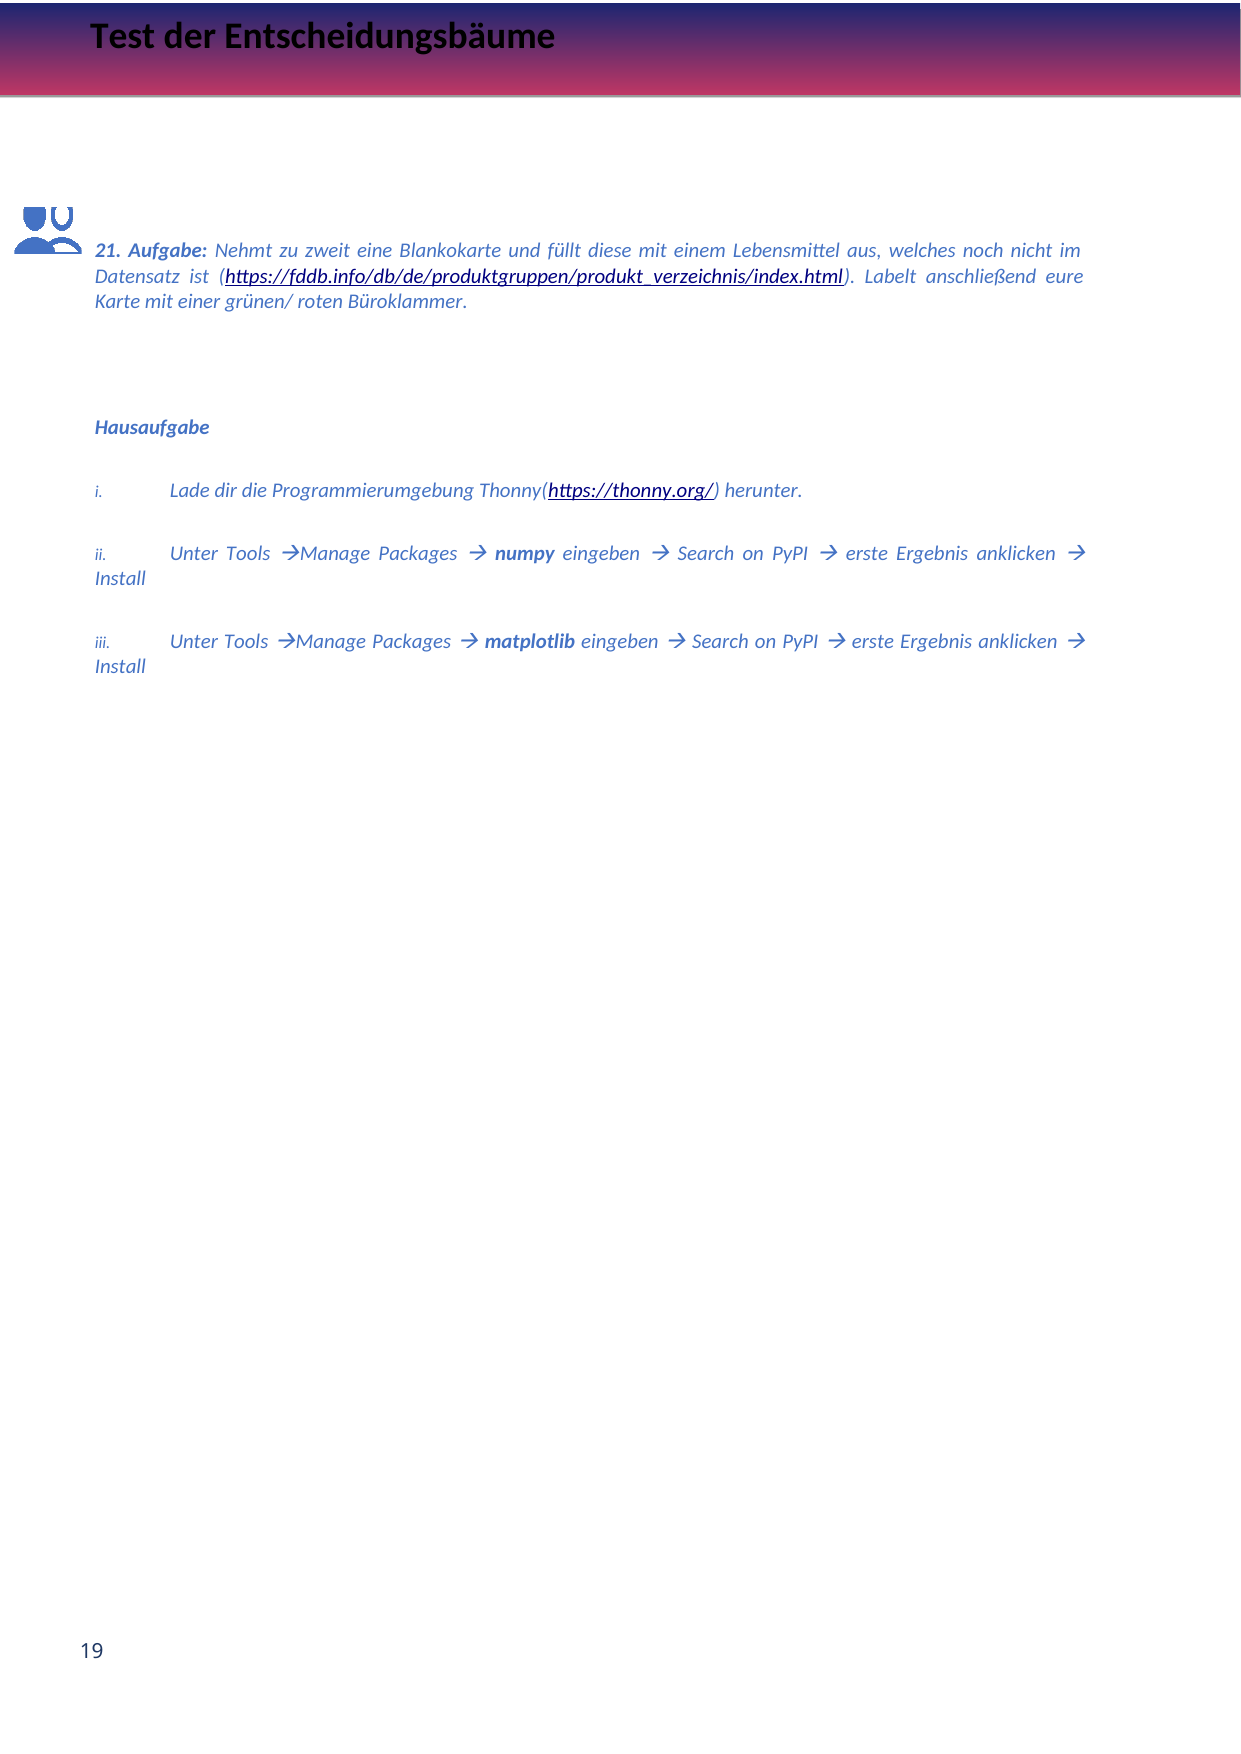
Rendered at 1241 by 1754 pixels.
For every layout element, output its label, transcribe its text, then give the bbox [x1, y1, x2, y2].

text 21. Aufgabe: Nehmt zu zweit eine Blankokarte und füllt diese mit einem Lebensmittel aus, welches noch nicht im Datensatz ist (https://fddb.info/db/de/produktgruppen/produkt_verzeichnis/index.html). Labelt anschließend eure Karte mit einer grünen/ roten Büroklammer. [94, 237, 1086, 314]
list Unter Tools Manage Packages  matplotlib eingeben  Search on PyPI  erste Ergebnis anklicken  Install [94, 628, 1086, 679]
list Lade dir die Programmierumgebung Thonny(https://thonny.org/) herunter. [94, 477, 1086, 502]
text Hausaufgabe [94, 414, 1086, 439]
list Unter Tools Manage Packages  numpy eingeben  Search on PyPI  erste Ergebnis anklicken  Install [94, 540, 1086, 591]
